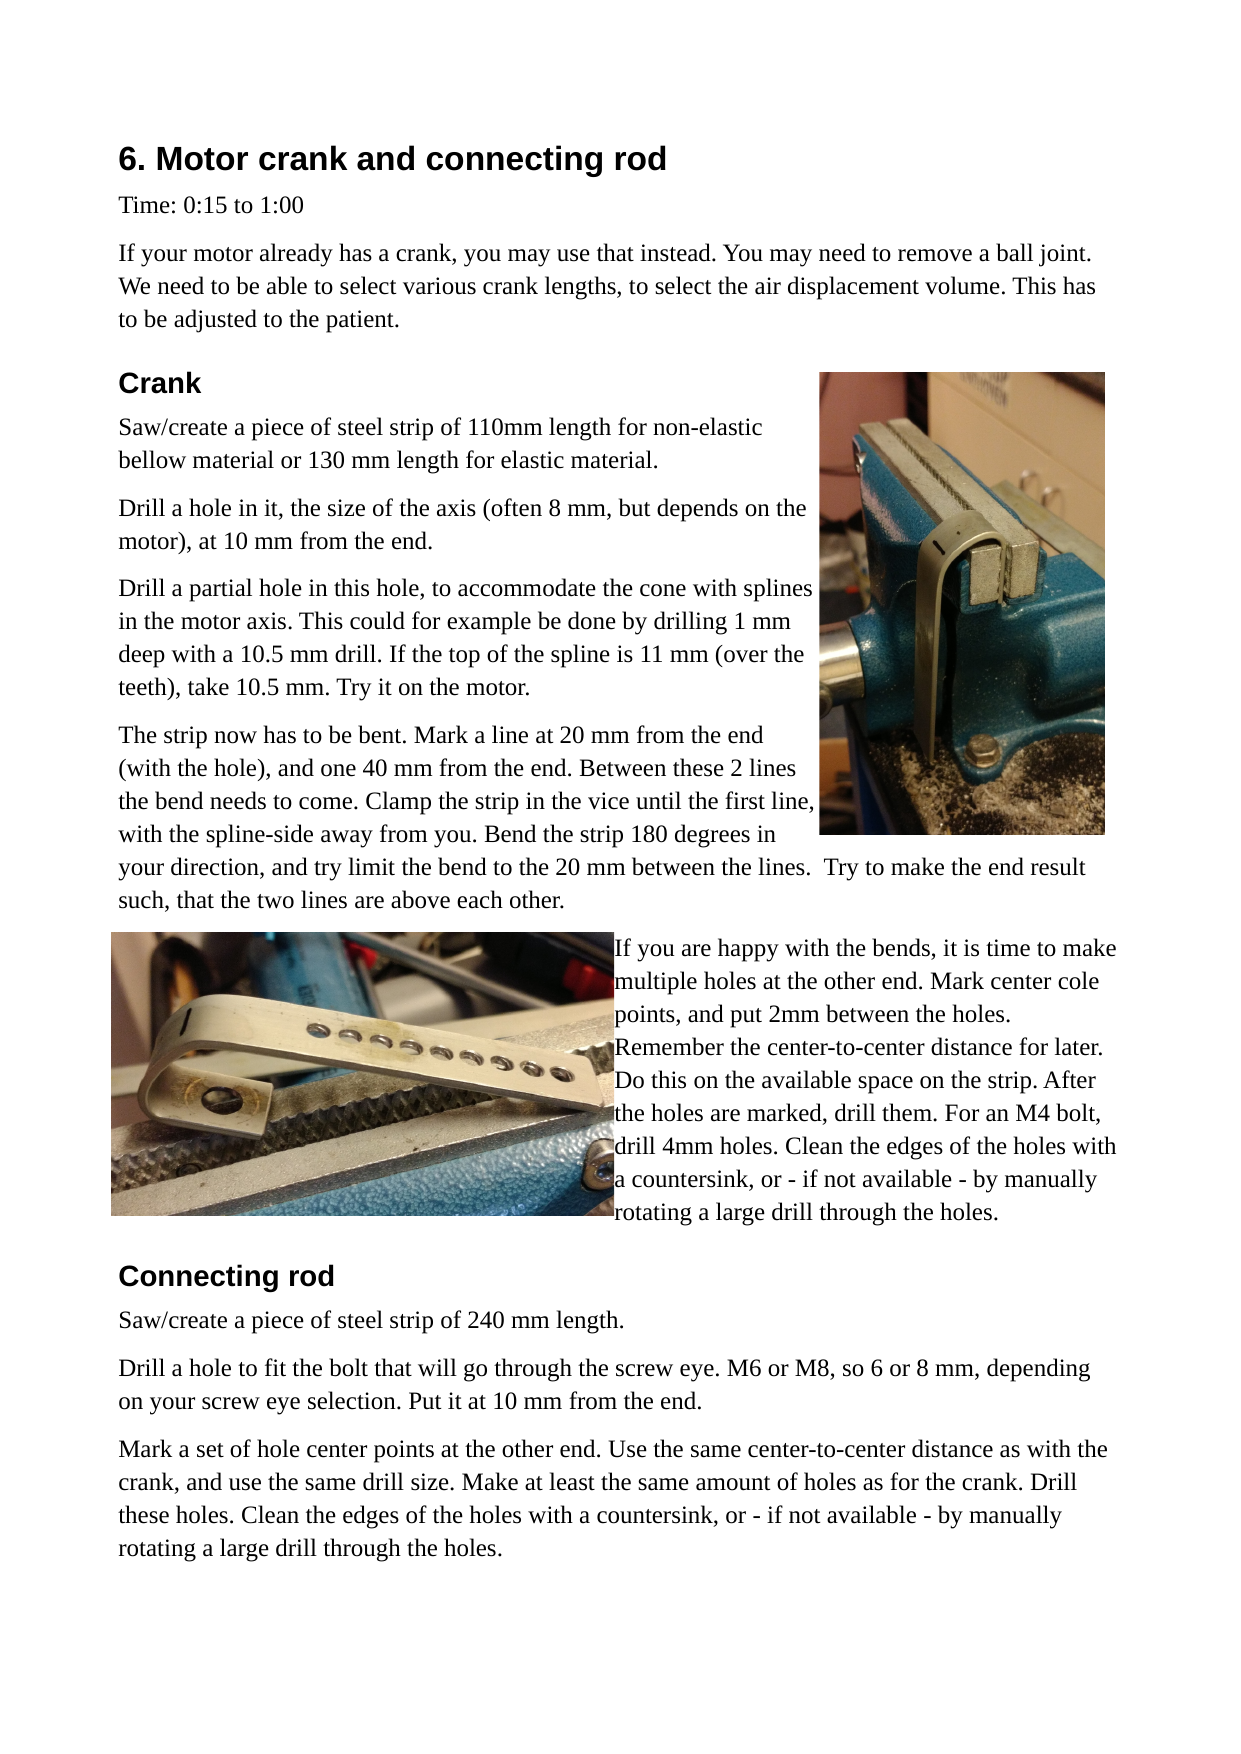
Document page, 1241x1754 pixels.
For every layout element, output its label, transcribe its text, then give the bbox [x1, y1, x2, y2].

subtitle Crank [118, 366, 1122, 400]
text If you are happy with the bends, it is time to make multiple holes at the other end. Mark center cole points, and put 2mm between the holes. Remember the center-to-center distance for later. Do this on the available space on the strip. After the holes are marked, drill them. For an M4 bolt, drill 4mm holes. Clean the edges of the holes with a countersink, or - if not available - by manually rotating a large drill through the holes. [118, 933, 1122, 1226]
subtitle Connecting rod [118, 1259, 1122, 1293]
text Drill a hole in it, the size of the axis (often 8 mm, but depends on the motor), at 10 mm from the end. [118, 493, 819, 554]
text Time: 0:15 to 1:00 [118, 190, 1122, 219]
subtitle 6. Motor crank and connecting rod [118, 139, 1122, 178]
text Saw/create a piece of steel strip of 110mm length for non-elastic bellow material or 130 mm length for elastic material. [118, 412, 819, 474]
picture [111, 932, 615, 1216]
text The strip now has to be bent. Mark a line at 20 mm from the end (with the hole), and one 40 mm from the end. Between these 2 lines the bend needs to come. Clamp the strip in the vice until the first line, with the spline-side away from you. Bend the strip 180 degrees in your direction, and try limit the bend to the 20 mm between the lines. Try to make the end result such, that the two lines are above each other. [118, 720, 1122, 914]
text Saw/create a piece of steel strip of 240 mm length. [118, 1305, 1122, 1334]
picture [819, 372, 1105, 835]
text Drill a partial hole in this hole, to accommodate the cone with splines in the motor axis. This could for example be done by drilling 1 mm deep with a 10.5 mm drill. If the top of the spline is 11 mm (over the teeth), take 10.5 mm. Try it on the motor. [118, 573, 819, 701]
text Mark a set of hole center points at the other end. Use the same center-to-center distance as with the crank, and use the same drill size. Make at least the same amount of holes as for the crank. Drill these holes. Clean the edges of the holes with a countersink, or - if not available - by manually rotating a large drill through the holes. [118, 1434, 1122, 1561]
text Drill a hole to fit the bolt that will go through the screw eye. M6 or M8, so 6 or 8 mm, depending on your screw eye selection. Put it at 10 mm from the end. [118, 1353, 1122, 1415]
text If your motor already has a crank, you may use that instead. You may need to remove a ball joint. We need to be able to select various crank lengths, to select the air displacement volume. This has to be adjusted to the patient. [118, 238, 1122, 332]
